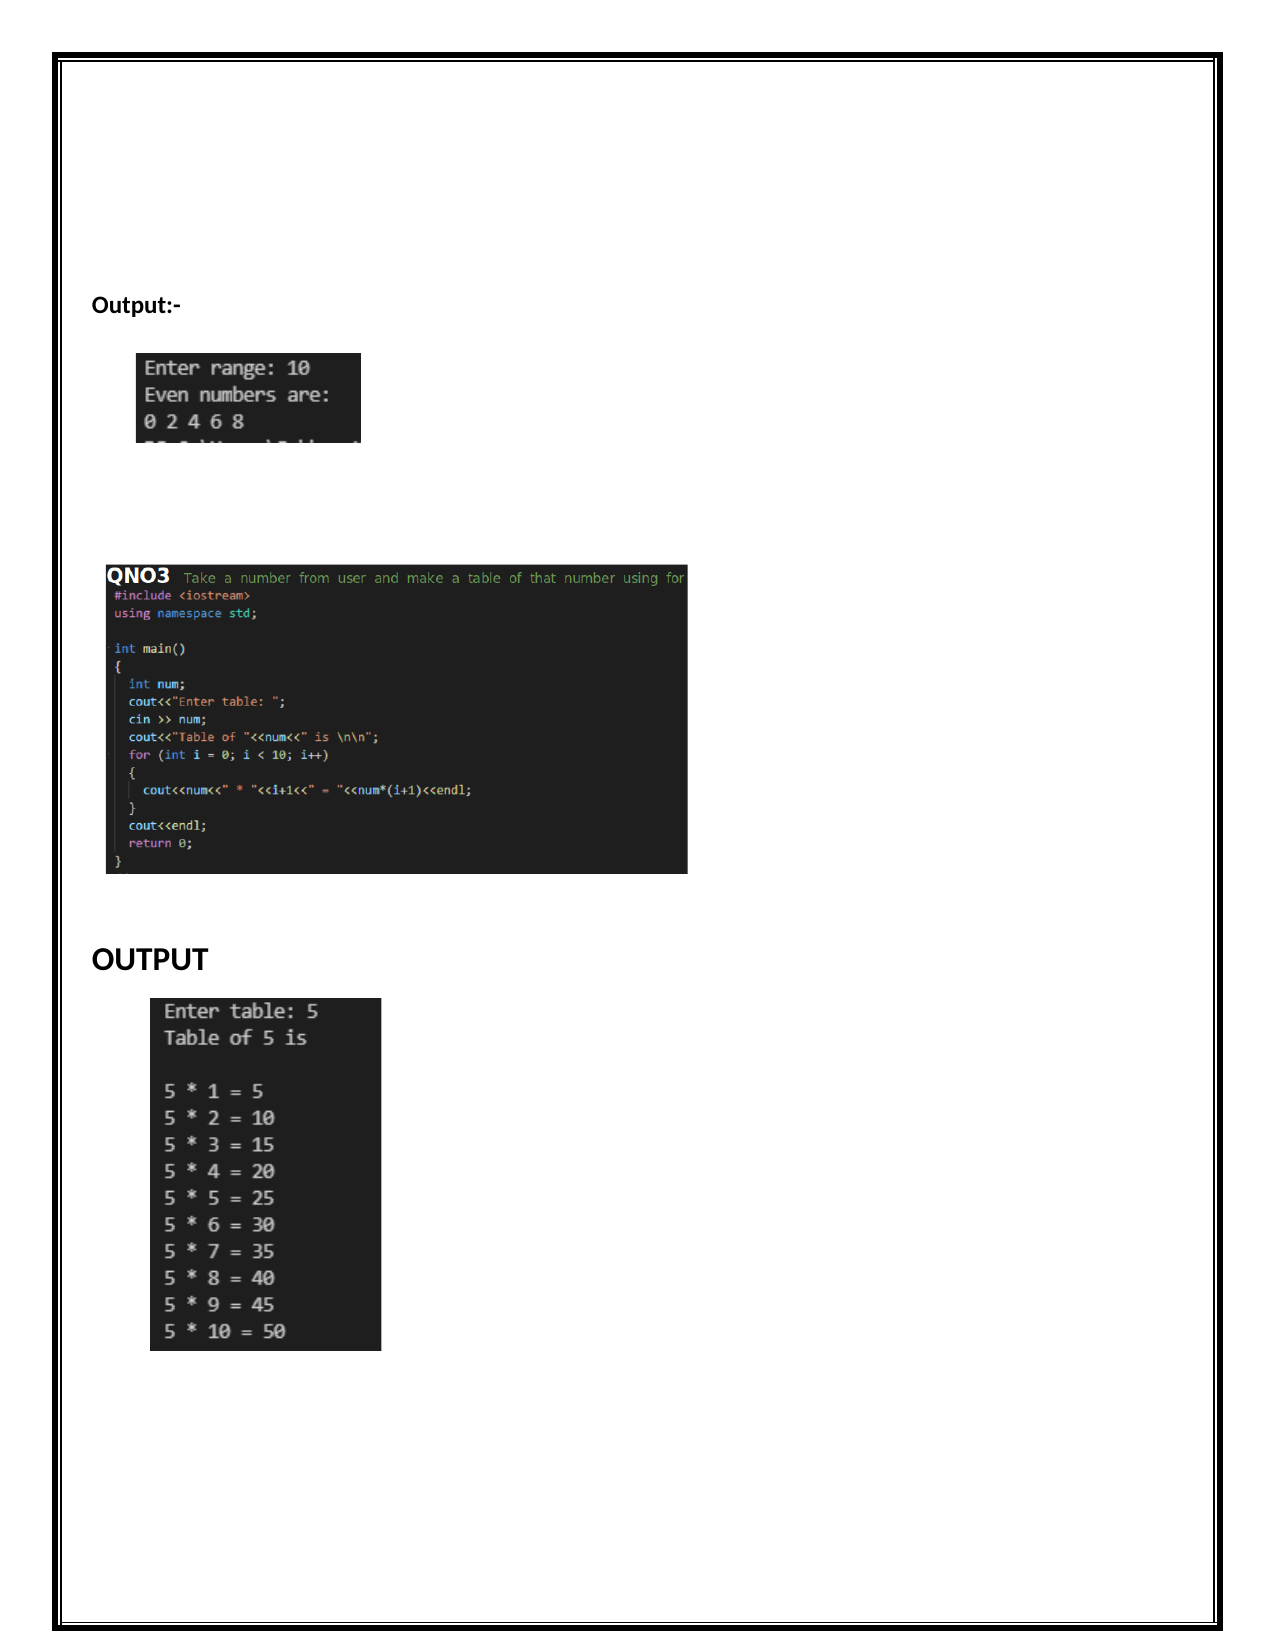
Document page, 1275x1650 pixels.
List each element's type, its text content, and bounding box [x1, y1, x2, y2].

text OUTPUT [92, 938, 1204, 978]
text Output:- [92, 289, 1204, 320]
picture [135, 353, 361, 443]
picture [150, 998, 382, 1351]
picture [98, 559, 688, 874]
